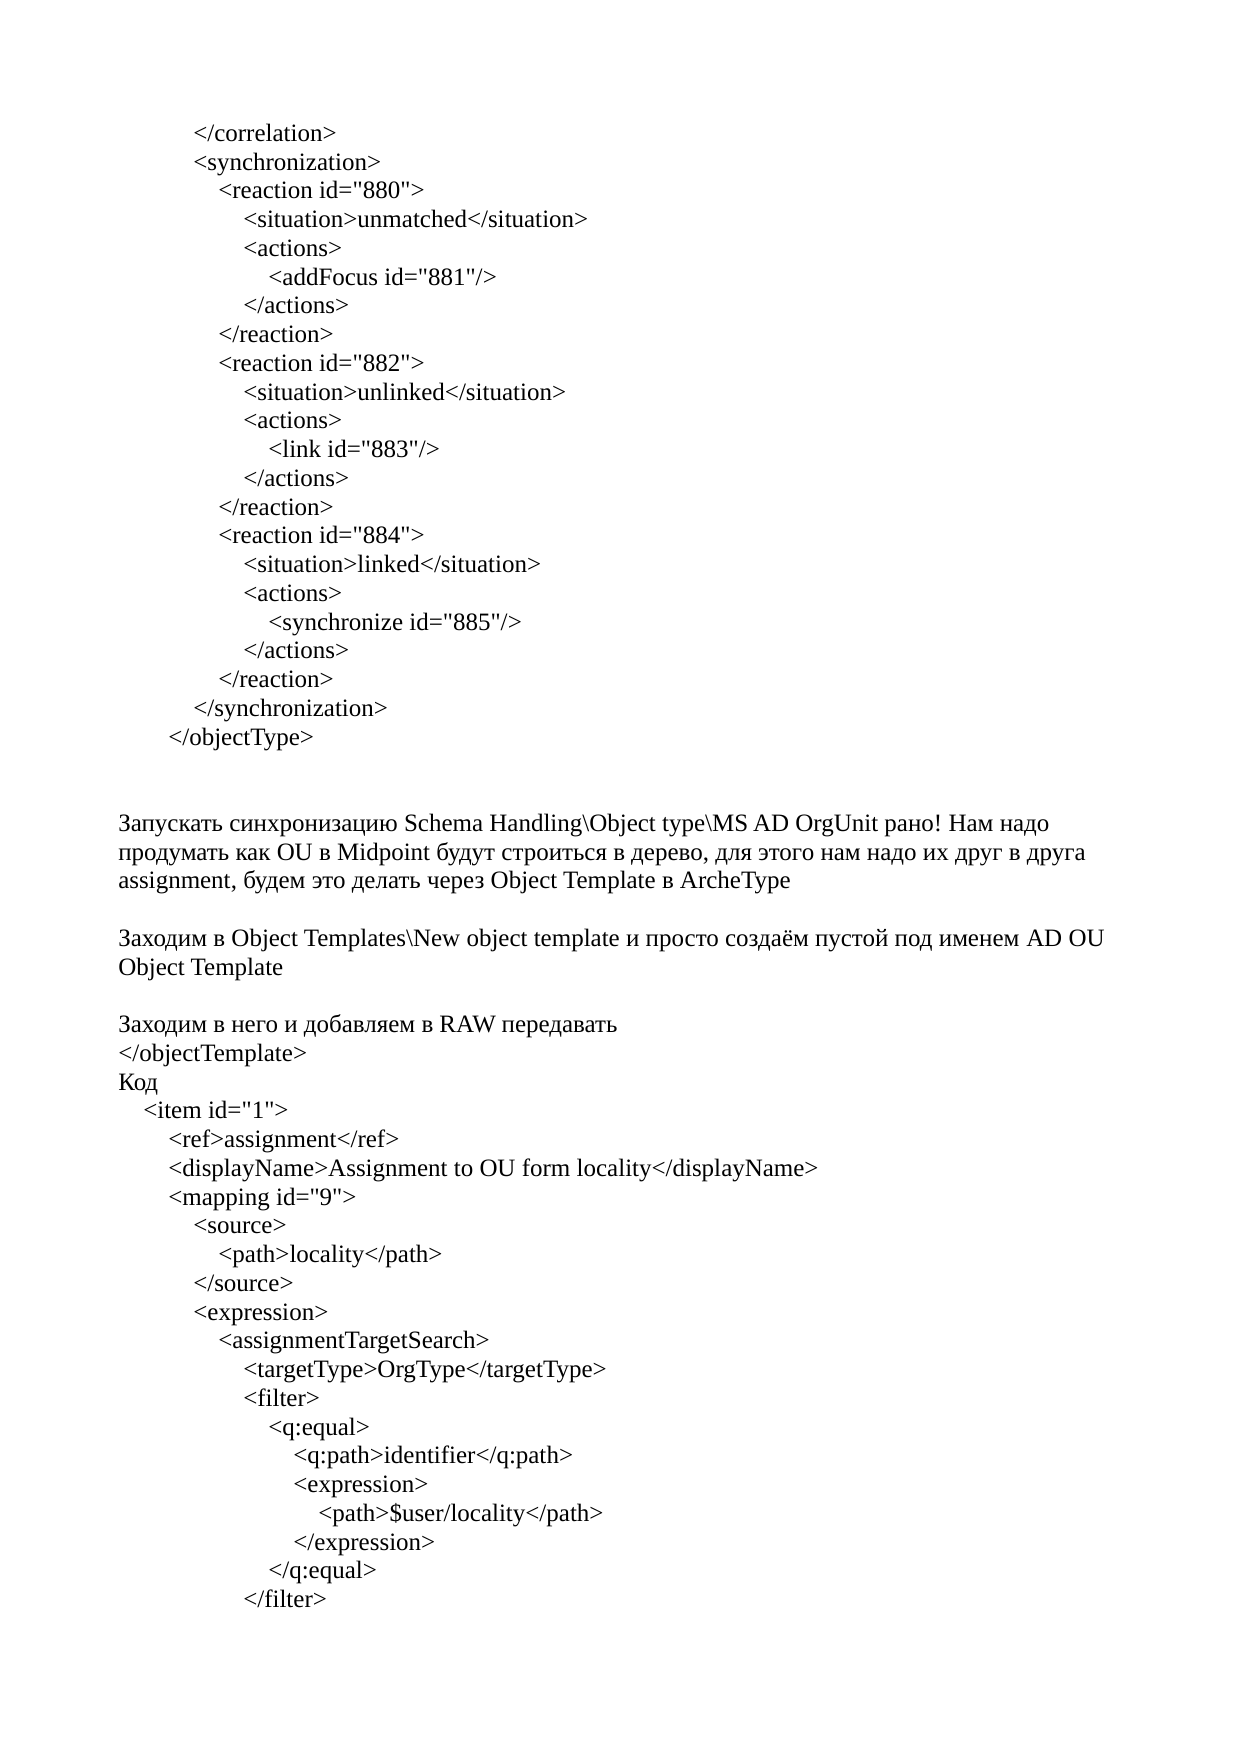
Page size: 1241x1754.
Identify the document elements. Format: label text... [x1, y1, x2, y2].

text <actions> [118, 578, 1122, 607]
text Заходим в него и добавляем в RAW передавать [118, 1009, 1122, 1038]
text <actions> [118, 233, 1122, 262]
text </actions> [118, 463, 1122, 492]
text </source> [118, 1268, 1122, 1297]
text </q:equal> [118, 1556, 1122, 1584]
text <synchronize id="885"/> [118, 607, 1122, 636]
text <item id="1"> [118, 1096, 1122, 1124]
text <reaction id="880"> [118, 176, 1122, 204]
text <expression> [118, 1469, 1122, 1498]
text <assignmentTargetSearch> [118, 1326, 1122, 1354]
text <filter> [118, 1383, 1122, 1412]
text </reaction> [118, 319, 1122, 348]
text </correlation> [118, 118, 1122, 147]
text </actions> [118, 636, 1122, 664]
text <source> [118, 1211, 1122, 1239]
text </objectType> [118, 722, 1122, 751]
text </actions> [118, 291, 1122, 319]
text </reaction> [118, 492, 1122, 521]
text </synchronization> [118, 693, 1122, 722]
text </filter> [118, 1584, 1122, 1613]
text </objectTemplate> [118, 1038, 1122, 1067]
text <mapping id="9"> [118, 1182, 1122, 1211]
text <expression> [118, 1297, 1122, 1326]
text <situation>unmatched</situation> [118, 204, 1122, 233]
text </expression> [118, 1527, 1122, 1556]
text <path>$user/locality</path> [118, 1498, 1122, 1527]
text <displayName>Assignment to OU form locality</displayName> [118, 1153, 1122, 1182]
text Заходим в Object Templates\New object template и просто создаём пустой под именем AD OU Object Template [118, 923, 1122, 981]
text </reaction> [118, 664, 1122, 693]
text <reaction id="884"> [118, 521, 1122, 549]
text <q:equal> [118, 1412, 1122, 1441]
text <link id="883"/> [118, 434, 1122, 463]
text <ref>assignment</ref> [118, 1124, 1122, 1153]
text <q:path>identifier</q:path> [118, 1441, 1122, 1469]
text <addFocus id="881"/> [118, 262, 1122, 291]
text <reaction id="882"> [118, 348, 1122, 377]
text Запускать синхронизацию Schema Handling\Object type\MS AD OrgUnit рано! Нам надо продумать как OU в Midpoint будут строиться в дерево, для этого нам надо их друг в друга assignment, будем это делать через Object Template в ArcheType [118, 808, 1122, 894]
text <path>locality</path> [118, 1239, 1122, 1268]
text <situation>linked</situation> [118, 549, 1122, 578]
text <synchronization> [118, 147, 1122, 176]
text <targetType>OrgType</targetType> [118, 1354, 1122, 1383]
text Код [118, 1067, 1122, 1096]
text <actions> [118, 406, 1122, 434]
text <situation>unlinked</situation> [118, 377, 1122, 406]
